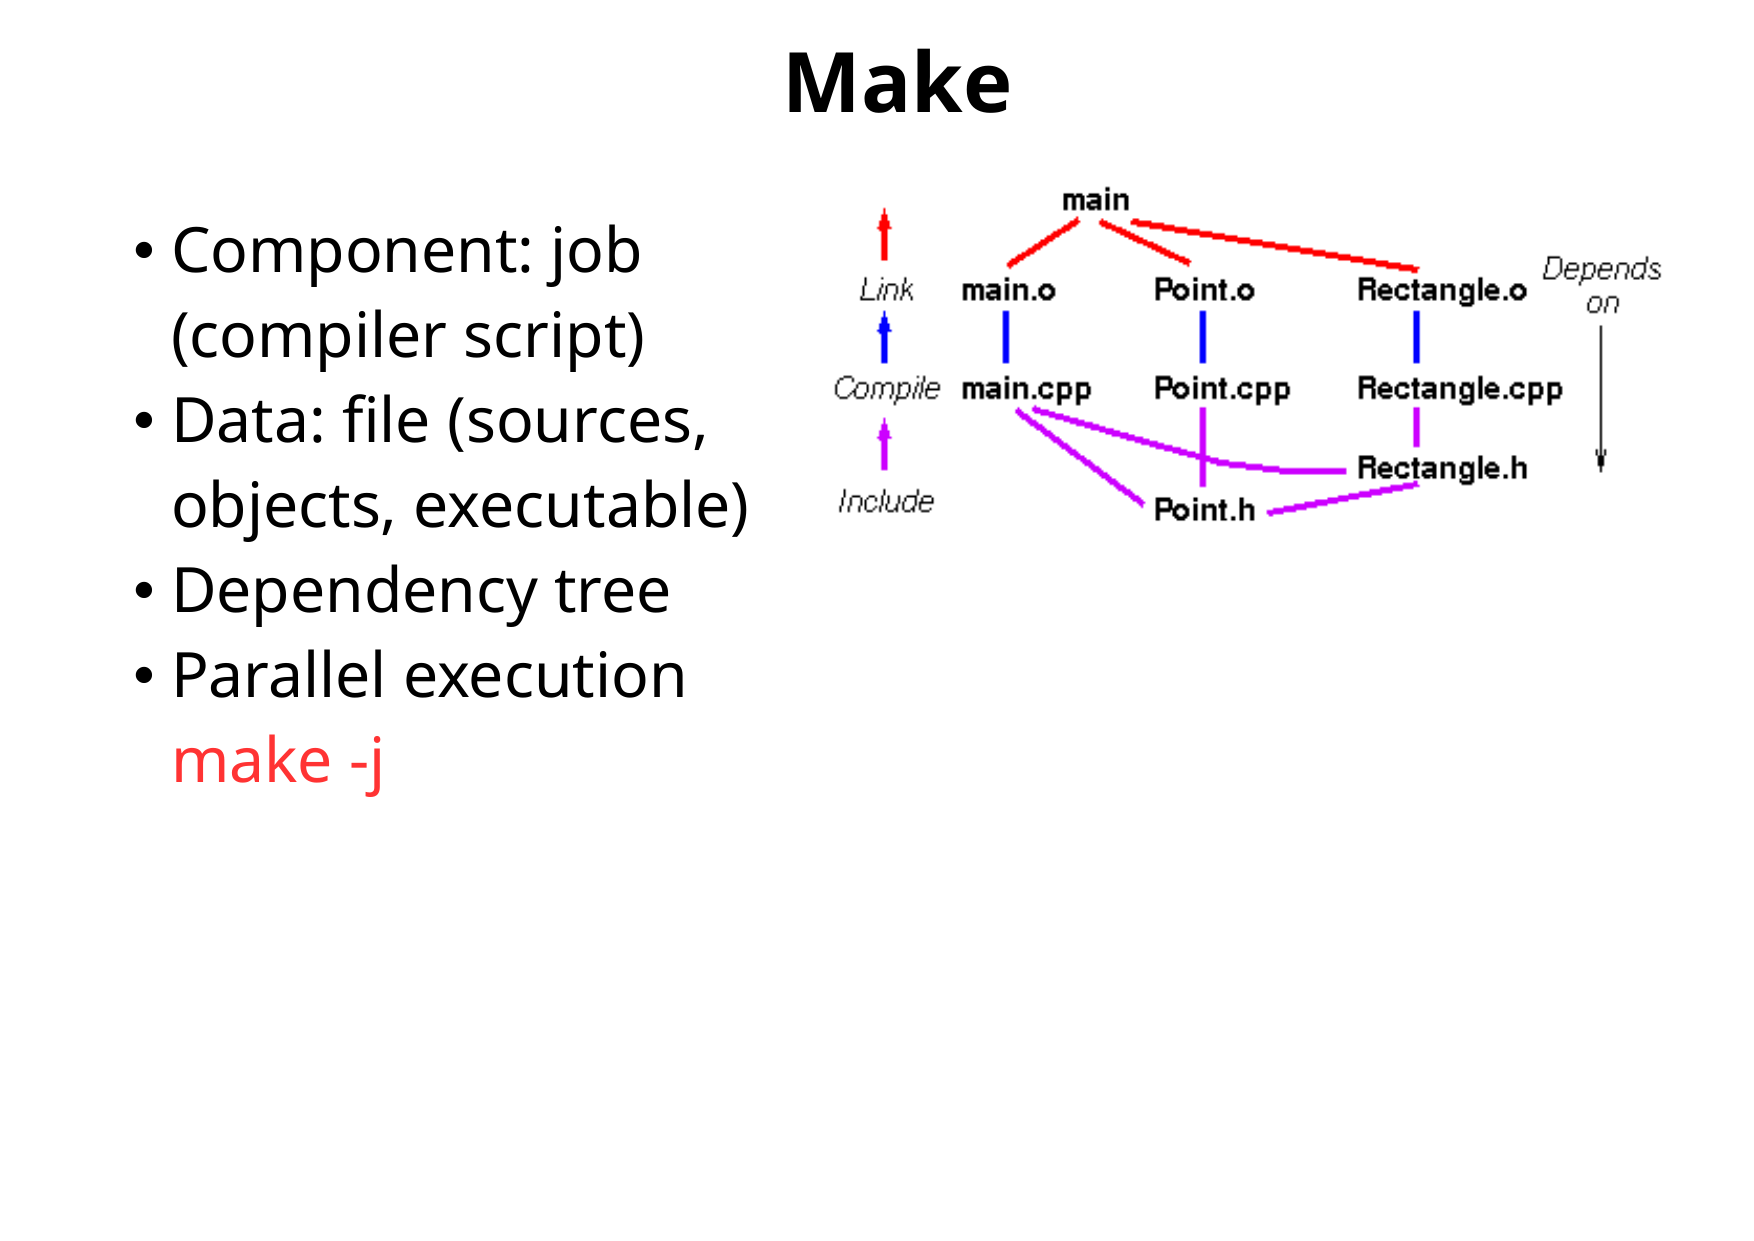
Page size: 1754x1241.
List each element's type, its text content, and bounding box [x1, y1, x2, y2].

picture [820, 174, 1679, 562]
list [1679, 205, 1699, 375]
list Parallel execution [133, 631, 1699, 716]
list [1679, 375, 1699, 546]
list make -j [133, 716, 1699, 801]
list Dependency tree [133, 546, 1699, 631]
list Component: job (compiler script) [133, 205, 820, 375]
list Data: file (sources, objects, executable) [133, 375, 820, 546]
text Make [96, 23, 1699, 137]
